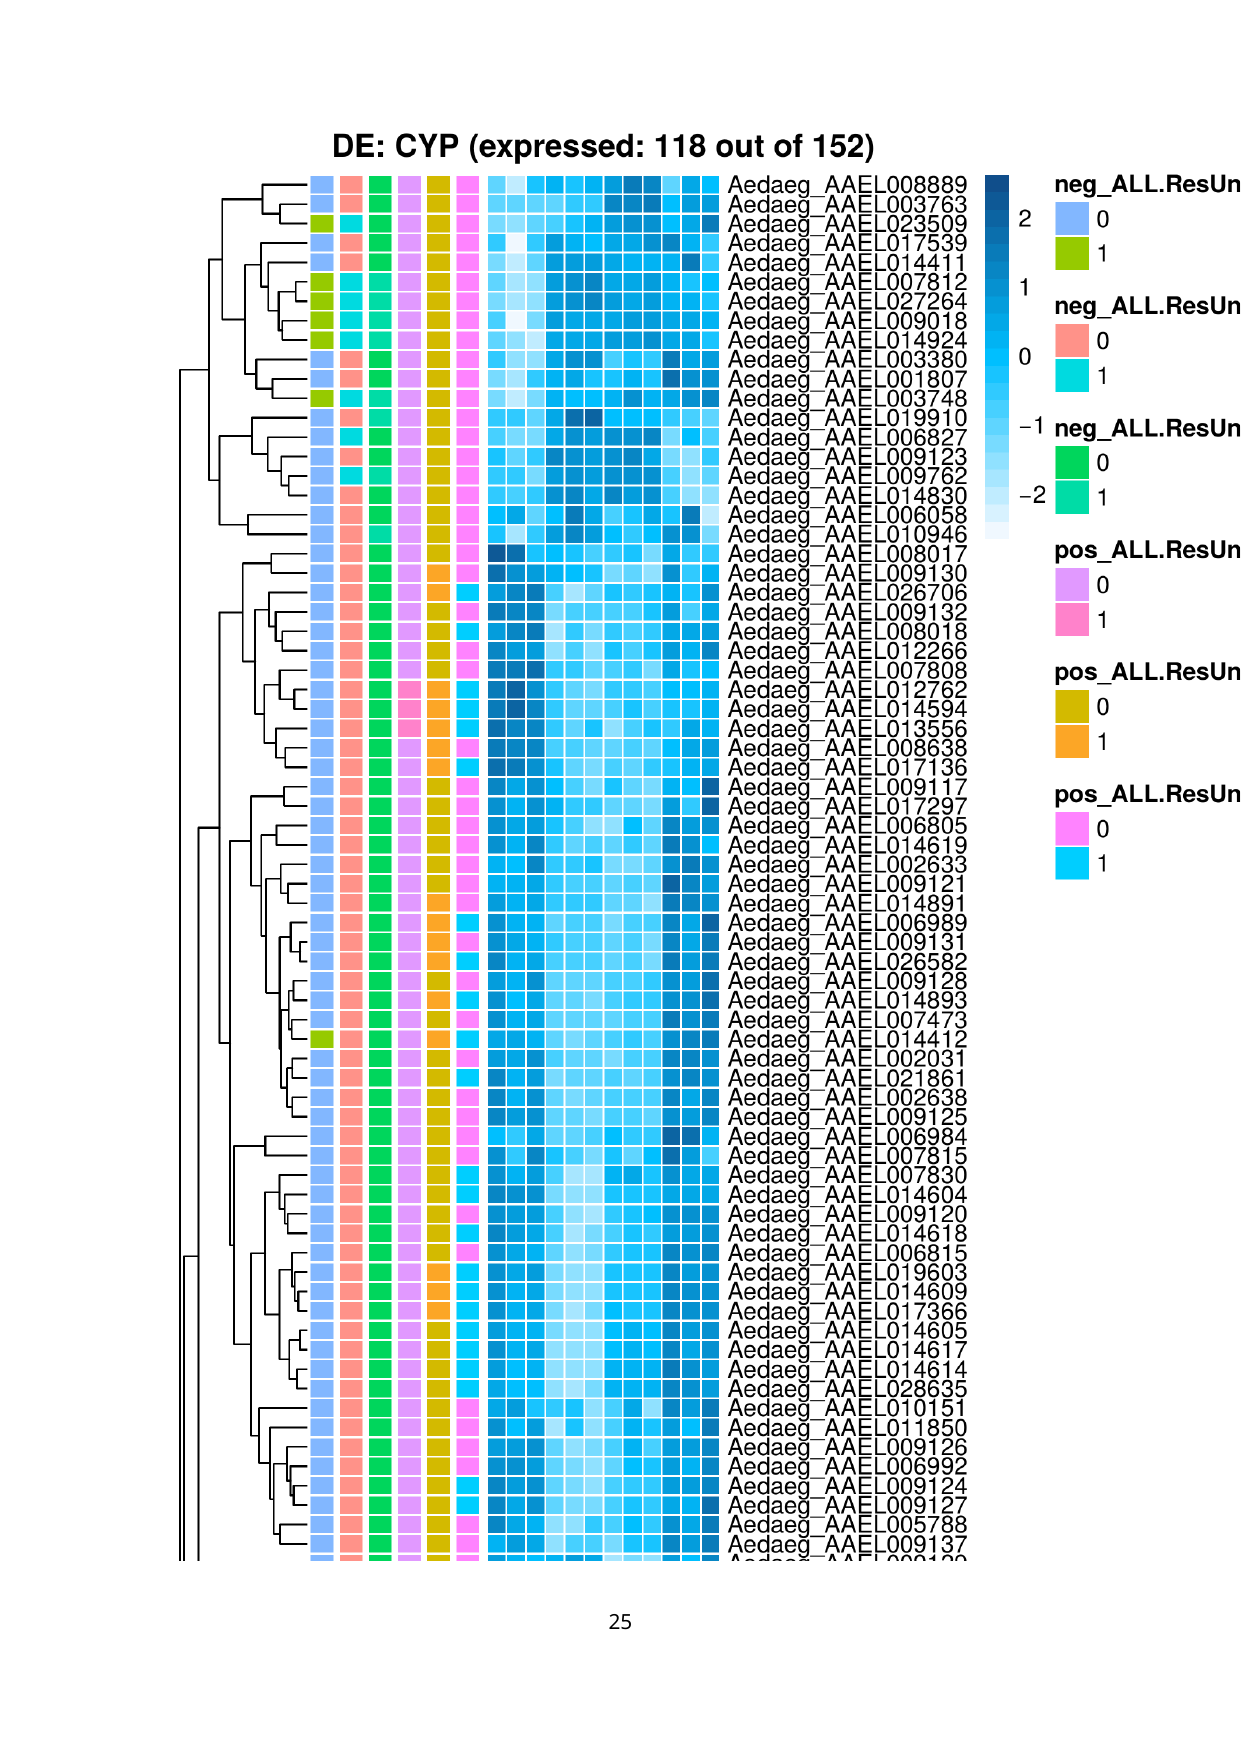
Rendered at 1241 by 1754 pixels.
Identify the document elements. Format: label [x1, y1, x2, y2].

picture [118, 118, 1241, 1561]
